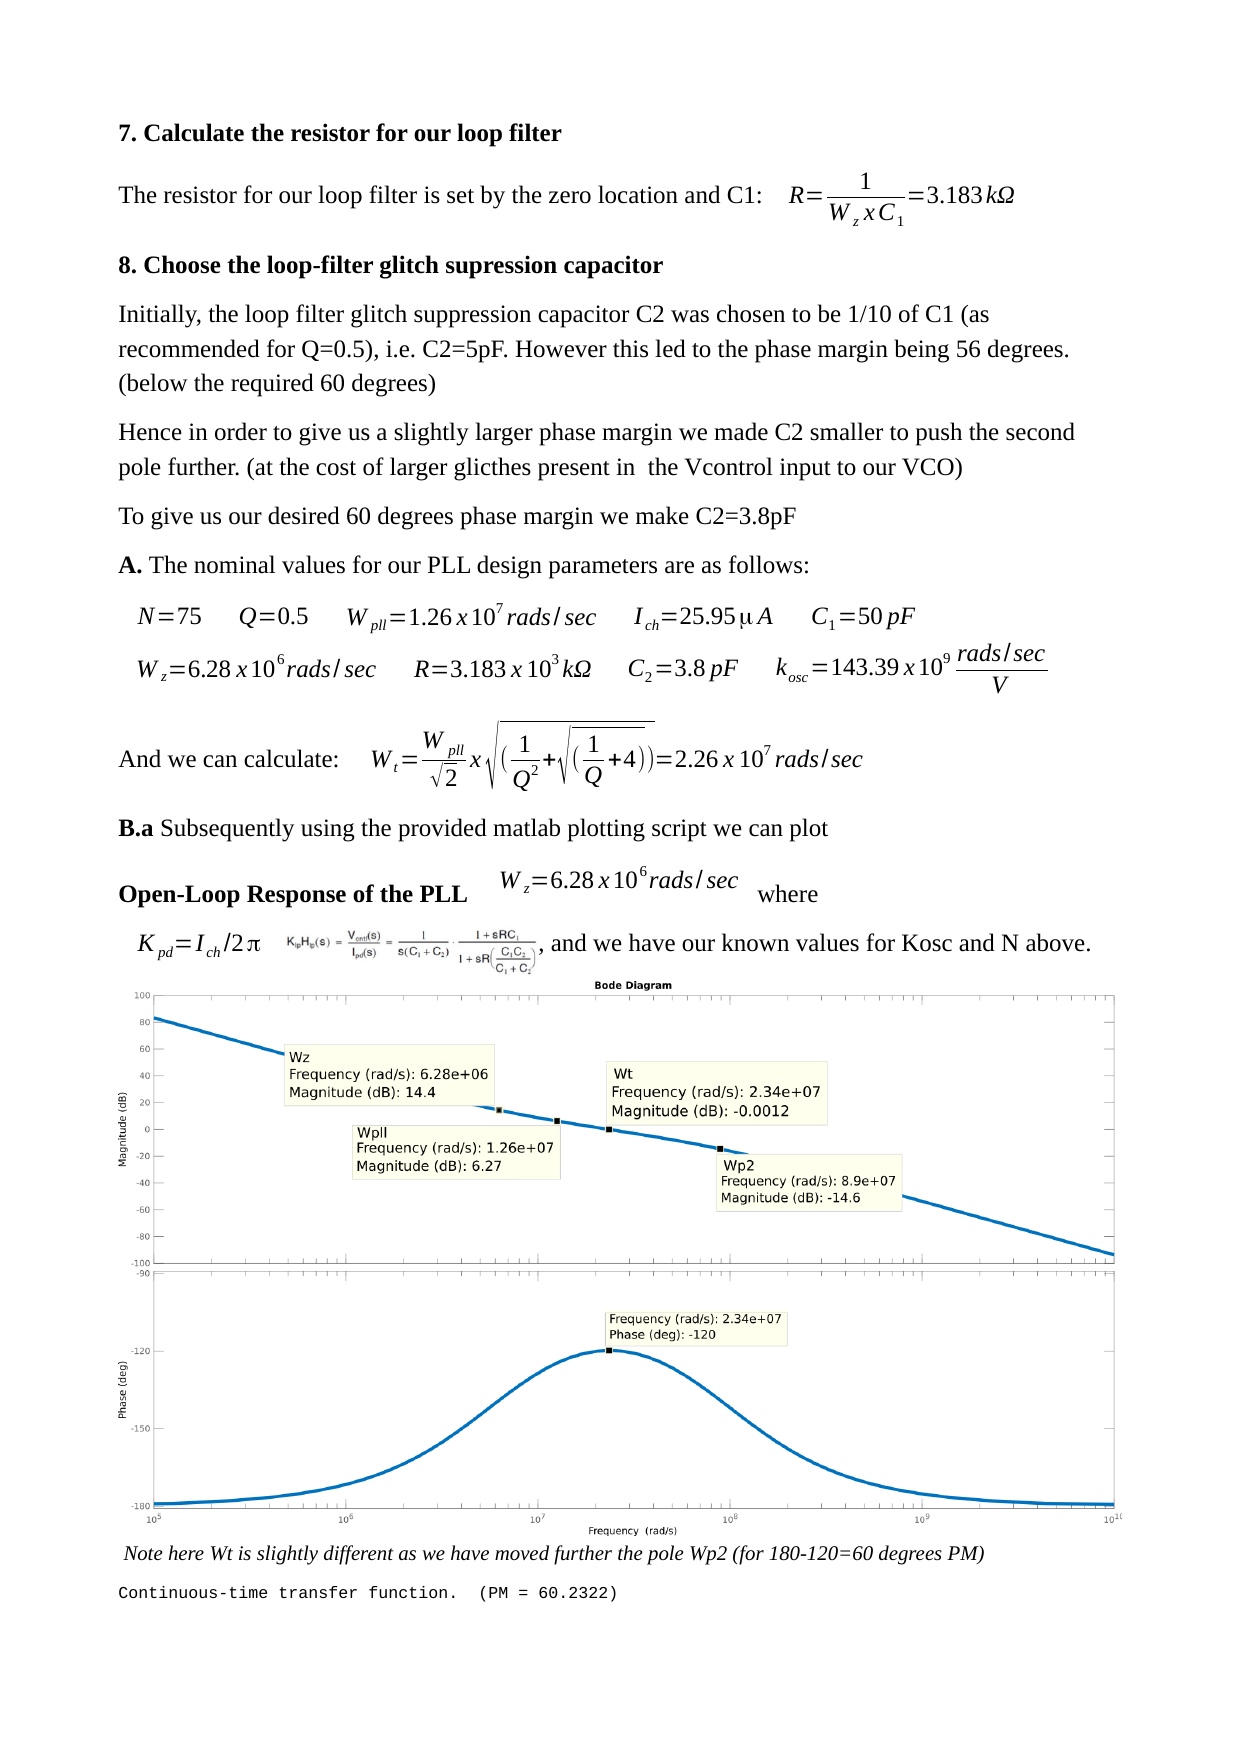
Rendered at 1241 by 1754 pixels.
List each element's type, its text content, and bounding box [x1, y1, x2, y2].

text Hence in order to give us a slightly larger phase margin we made C2 smaller to push the second pole further. (at the cost of larger glicthes present in the Vcontrol input to our VCO) [118, 417, 1122, 481]
text 8. Choose the loop-filter glitch supression capacitor [118, 250, 1122, 279]
picture [282, 925, 539, 978]
text A. The nominal values for our PLL design parameters are as follows: [118, 550, 1122, 579]
text Open-Loop Response of the PLL where [118, 862, 1122, 908]
text Initially, the loop filter glitch suppression capacitor C2 was chosen to be 1/10 of C1 (as recommended for Q=0.5), i.e. C2=5pF. However this led to the phase margin being 56 degrees. (below the required 60 degrees) [118, 299, 1122, 397]
text 7. Calculate the resistor for our loop filter [118, 118, 1122, 147]
text To give us our desired 60 degrees phase margin we make C2=3.8pF [118, 501, 1122, 530]
text , and we have our known values for Kosc and N above. [539, 928, 1122, 961]
text B.a Subsequently using the provided matlab plotting script we can plot [118, 813, 1122, 842]
text Note here Wt is slightly different as we have moved further the pole Wp2 (for 180-120=60 degrees PM) [118, 1536, 1122, 1565]
text , and we have our known values for Kosc and N above. [118, 928, 282, 961]
picture [118, 981, 1123, 1536]
text And we can calculate: [118, 719, 1122, 793]
text Continuous-time transfer function. (PM = 60.2322) [118, 1584, 1122, 1603]
text The resistor for our loop filter is set by the zero location and C1: [118, 167, 1122, 230]
